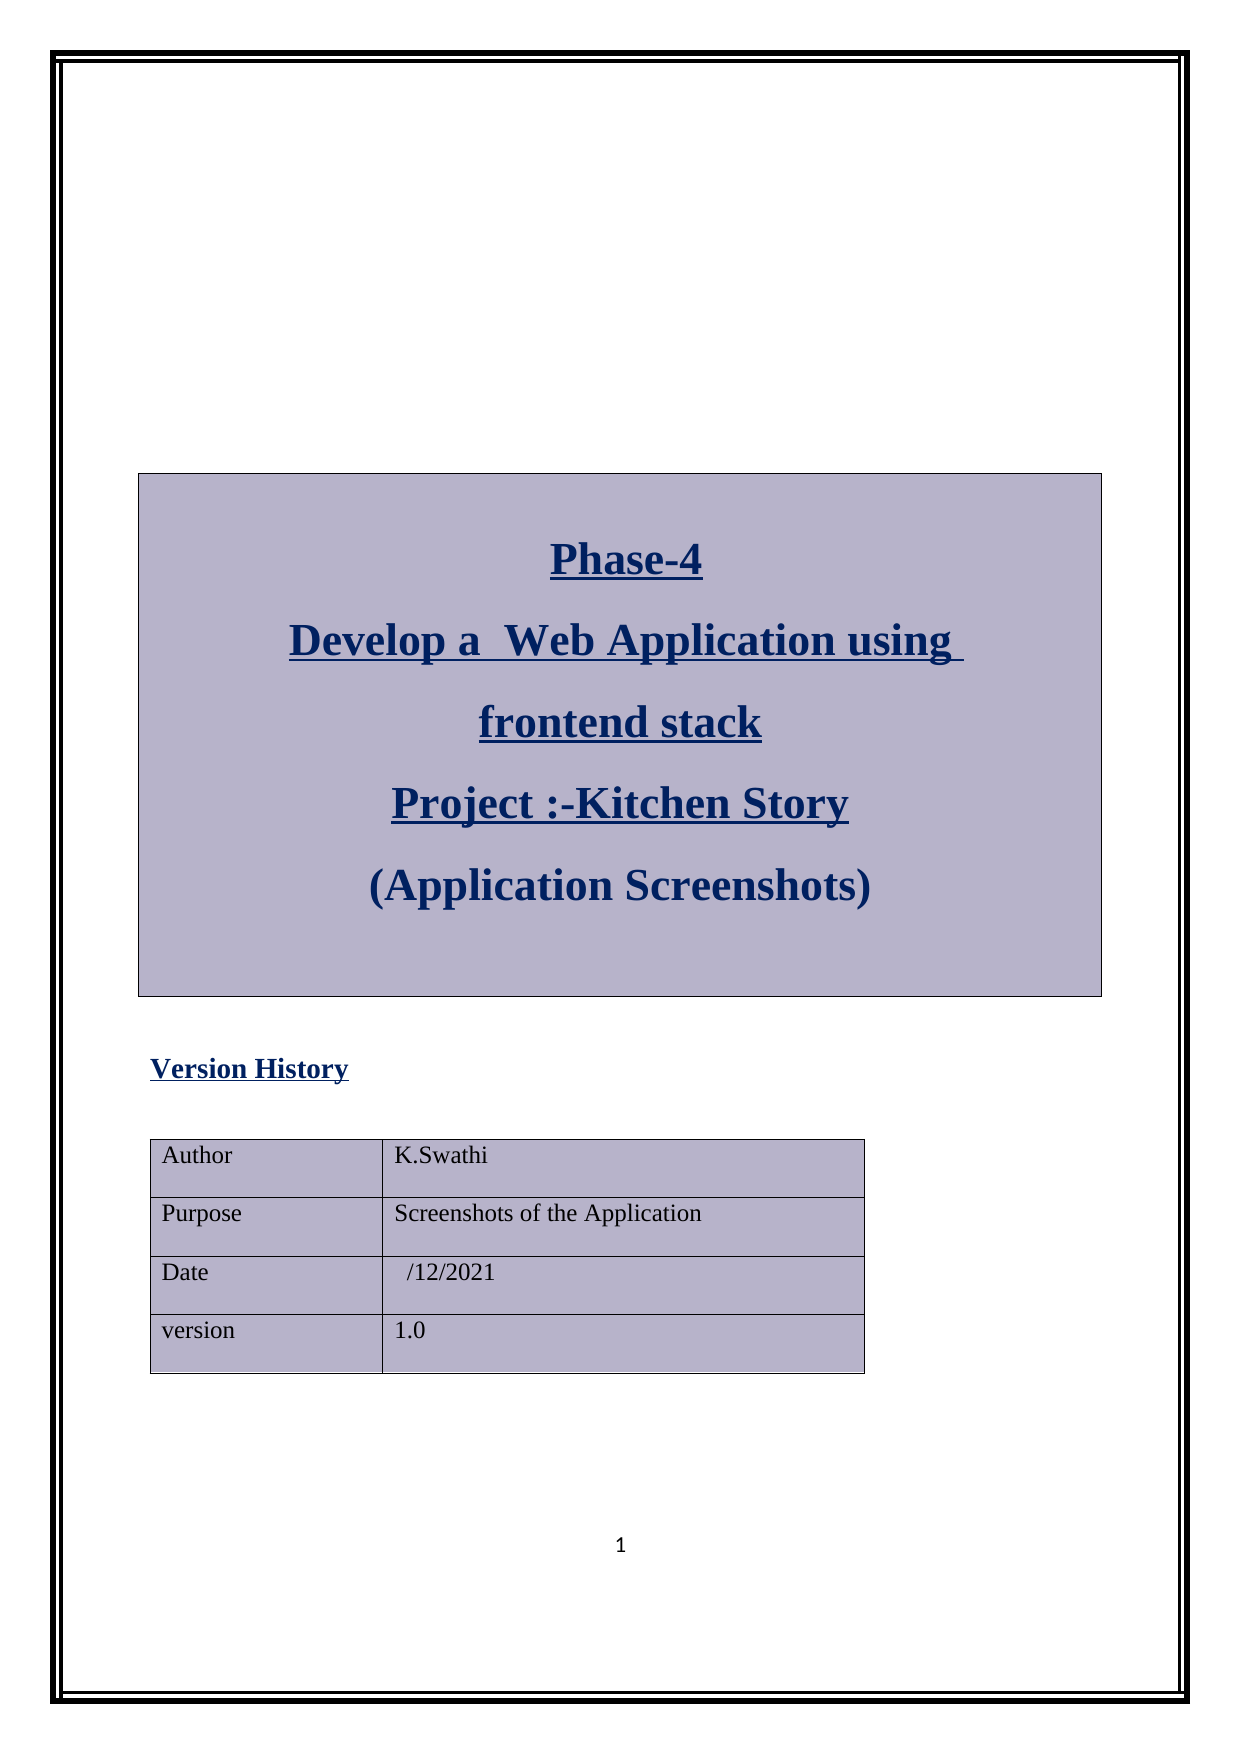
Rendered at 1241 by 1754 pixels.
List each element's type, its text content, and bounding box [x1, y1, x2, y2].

table_header Author [151, 1140, 382, 1197]
table_header Phase-4 Develop a Web Application using frontend stack Project :-Kitchen Story (Application Screenshots) [139, 474, 1101, 996]
text Version History [150, 1051, 1090, 1084]
table_cell 1.0 [383, 1315, 864, 1372]
table_cell Purpose [151, 1198, 382, 1256]
table_cell version [151, 1315, 382, 1372]
table_cell Screenshots of the Application [383, 1198, 864, 1256]
text 1 [150, 1530, 1090, 1558]
table_header K.Swathi [383, 1140, 864, 1197]
table_cell /12/2021 [383, 1257, 864, 1314]
table_cell Date [151, 1257, 382, 1314]
